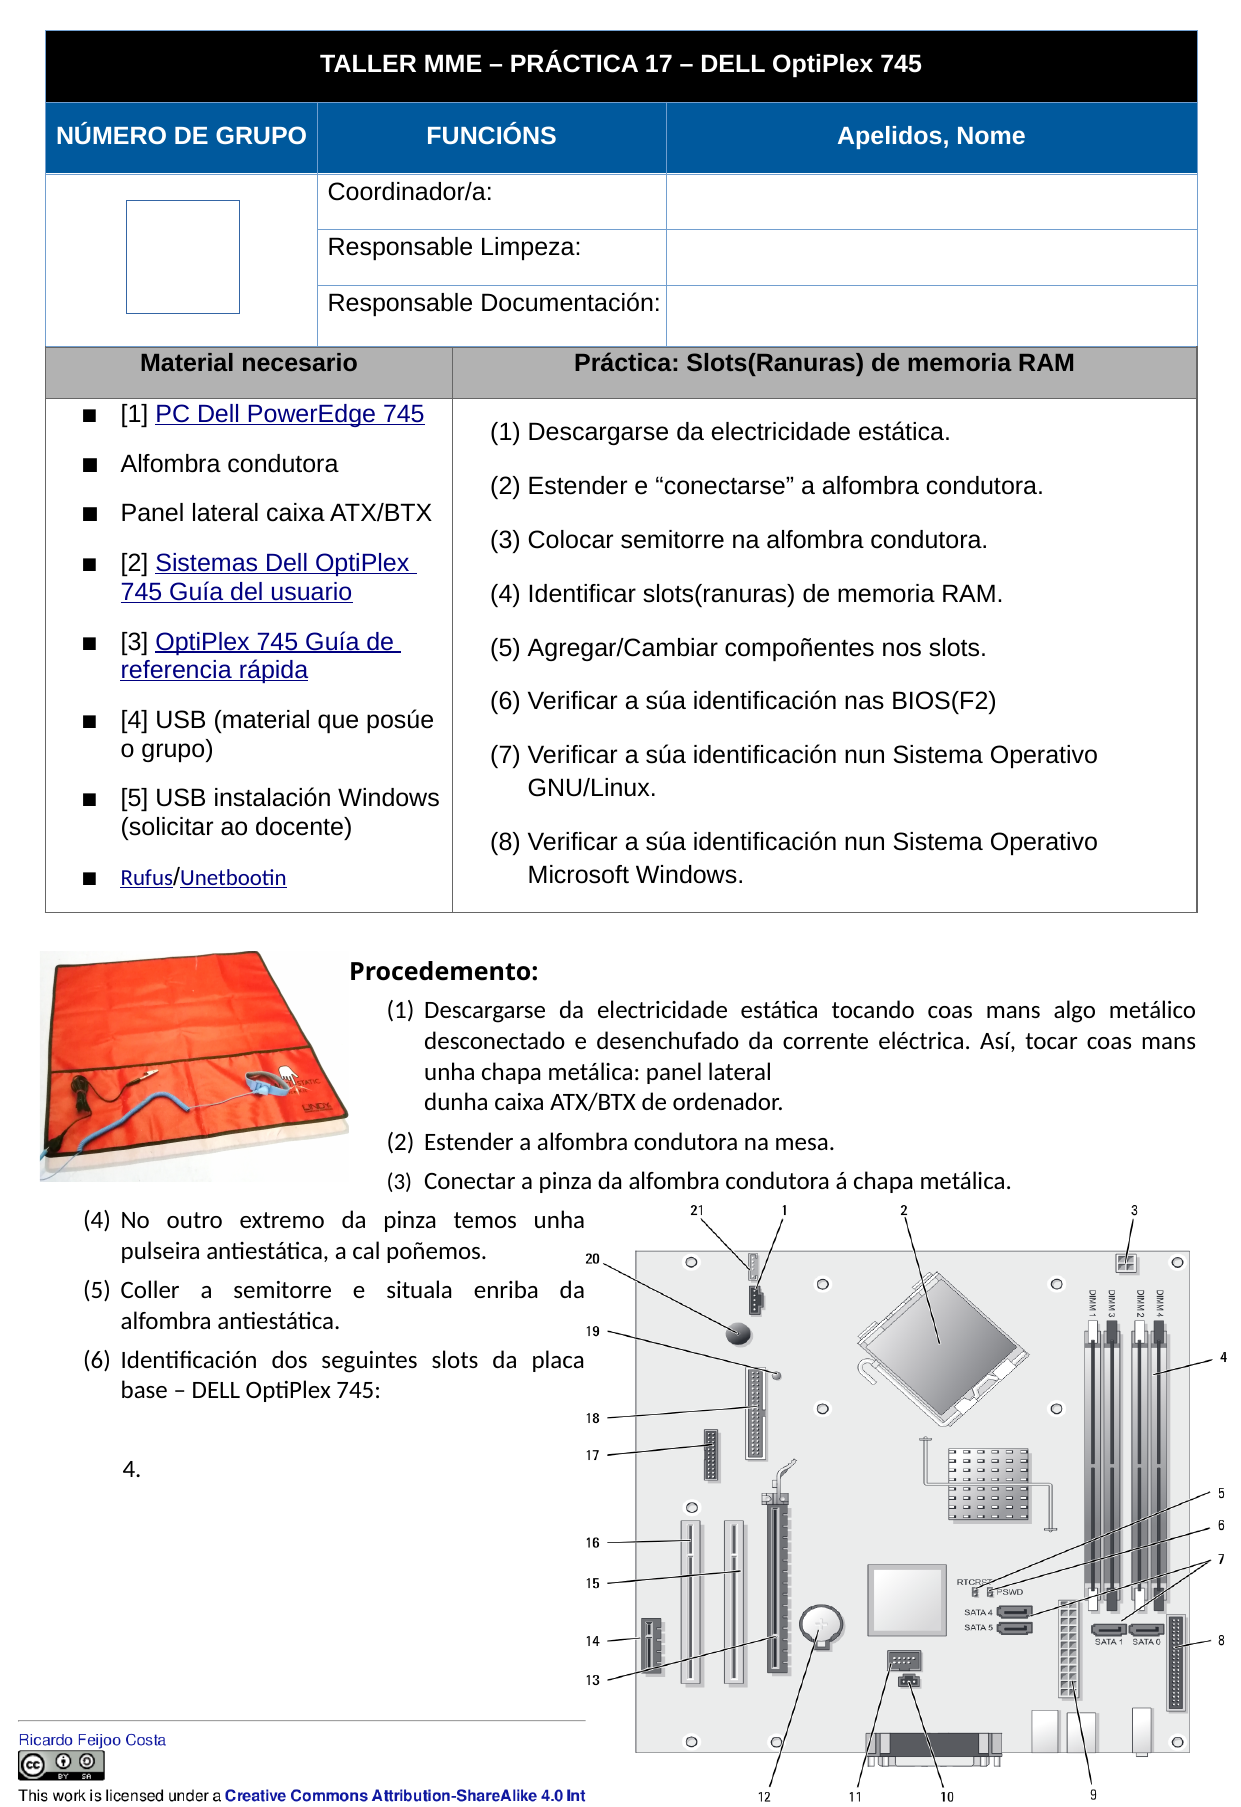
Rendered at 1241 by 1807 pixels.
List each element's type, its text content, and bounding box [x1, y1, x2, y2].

table_cell Responsable Documentación: [318, 286, 666, 346]
table_cell NÚMERO DE GRUPO [46, 103, 317, 173]
list Conectar a pinza da alfombra condutora á chapa metálica. [83, 1165, 1197, 1196]
table_header Práctica: Slots(Ranuras) de memoria RAM [453, 348, 1196, 398]
list Coller a semitorre e situala enriba da alfombra antiestática. [83, 1274, 585, 1335]
table_header TALLER MME – PRÁCTICA 17 – DELL OptiPlex 745 [46, 31, 1197, 102]
list Descargarse da electricidade estática tocando coas mans algo metálico desconectado e desenchufado da corrente eléctrica. Así, tocar coas mans unha chapa metálica: panel lateral [349, 995, 1197, 1086]
table_cell [1] PC Dell PowerEdge 745 Alfombra condutora Panel lateral caixa ATX/BTX [2] Sistemas Dell OptiPlex 745 Guía del usuario [3] OptiPlex 745 Guía de referencia rápida [4] USB (material que posúe o grupo) [5] USB instalación Windows (solicitar ao docente) Rufus/Unetbootin [46, 399, 452, 911]
table_cell Responsable Limpeza: [318, 230, 666, 284]
list 4. [87, 1453, 585, 1484]
table_cell Coordinador/a: [318, 175, 666, 229]
table_cell Descargarse da electricidade estática. Estender e “conectarse” a alfombra condutora. Colocar semitorre na alfombra condutora. Identificar slots(ranuras) de memoria RAM. Agregar/Cambiar compoñentes nos slots. Verificar a súa identificación nas BIOS(F2) Verificar a súa identificación nun Sistema Operativo GNU/Linux. Verificar a súa identificación nun Sistema Operativo Microsoft Windows. [453, 399, 1196, 911]
list dunha caixa ATX/BTX de ordenador. [349, 1086, 1197, 1117]
table_cell Apelidos, Nome [667, 103, 1197, 173]
text Procedemento: [349, 954, 1197, 988]
list Estender a alfombra condutora na mesa. [349, 1126, 1197, 1156]
table_cell FUNCIÓNS [318, 103, 666, 173]
picture [8, 1204, 1227, 1806]
table_cell [667, 286, 1197, 346]
table_cell [46, 175, 317, 346]
list No outro extremo da pinza temos unha pulseira antiestática, a cal poñemos. [83, 1204, 585, 1265]
list Identificación dos seguintes slots da placa base – DELL OptiPlex 745: [83, 1344, 585, 1405]
table_header Material necesario [46, 348, 452, 398]
picture [39, 951, 349, 1182]
table_cell [667, 230, 1197, 284]
table_cell [667, 175, 1197, 229]
